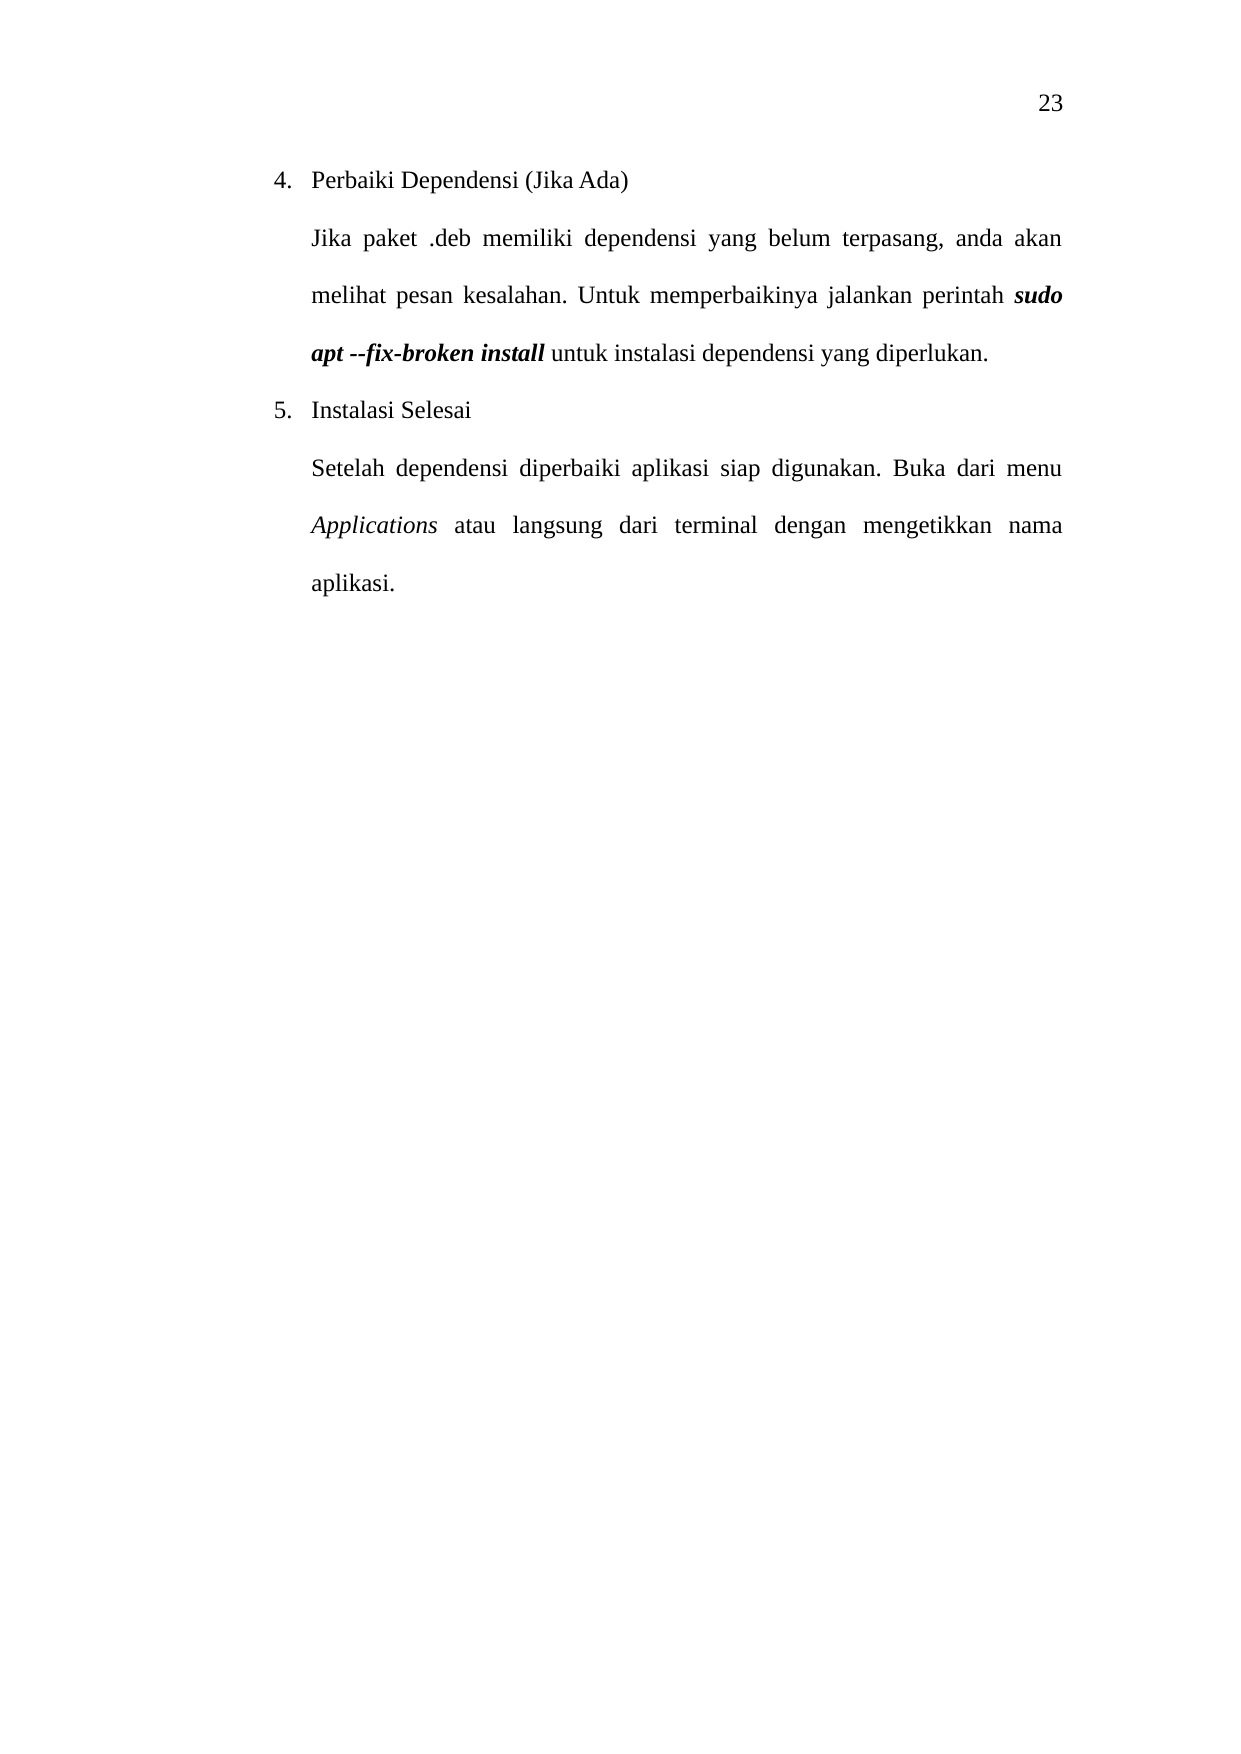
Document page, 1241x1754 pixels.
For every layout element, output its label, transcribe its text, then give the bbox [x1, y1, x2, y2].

list Instalasi Selesai [274, 395, 1063, 424]
list Perbaiki Dependensi (Jika Ada) [274, 165, 1063, 194]
list Setelah dependensi diperbaiki aplikasi siap digunakan. Buka dari menu Applications atau langsung dari terminal dengan mengetikkan nama aplikasi. [274, 453, 1063, 597]
list Jika paket .deb memiliki dependensi yang belum terpasang, anda akan melihat pesan kesalahan. Untuk memperbaikinya jalankan perintah sudo apt --fix-broken install untuk instalasi dependensi yang diperlukan. [274, 223, 1063, 367]
